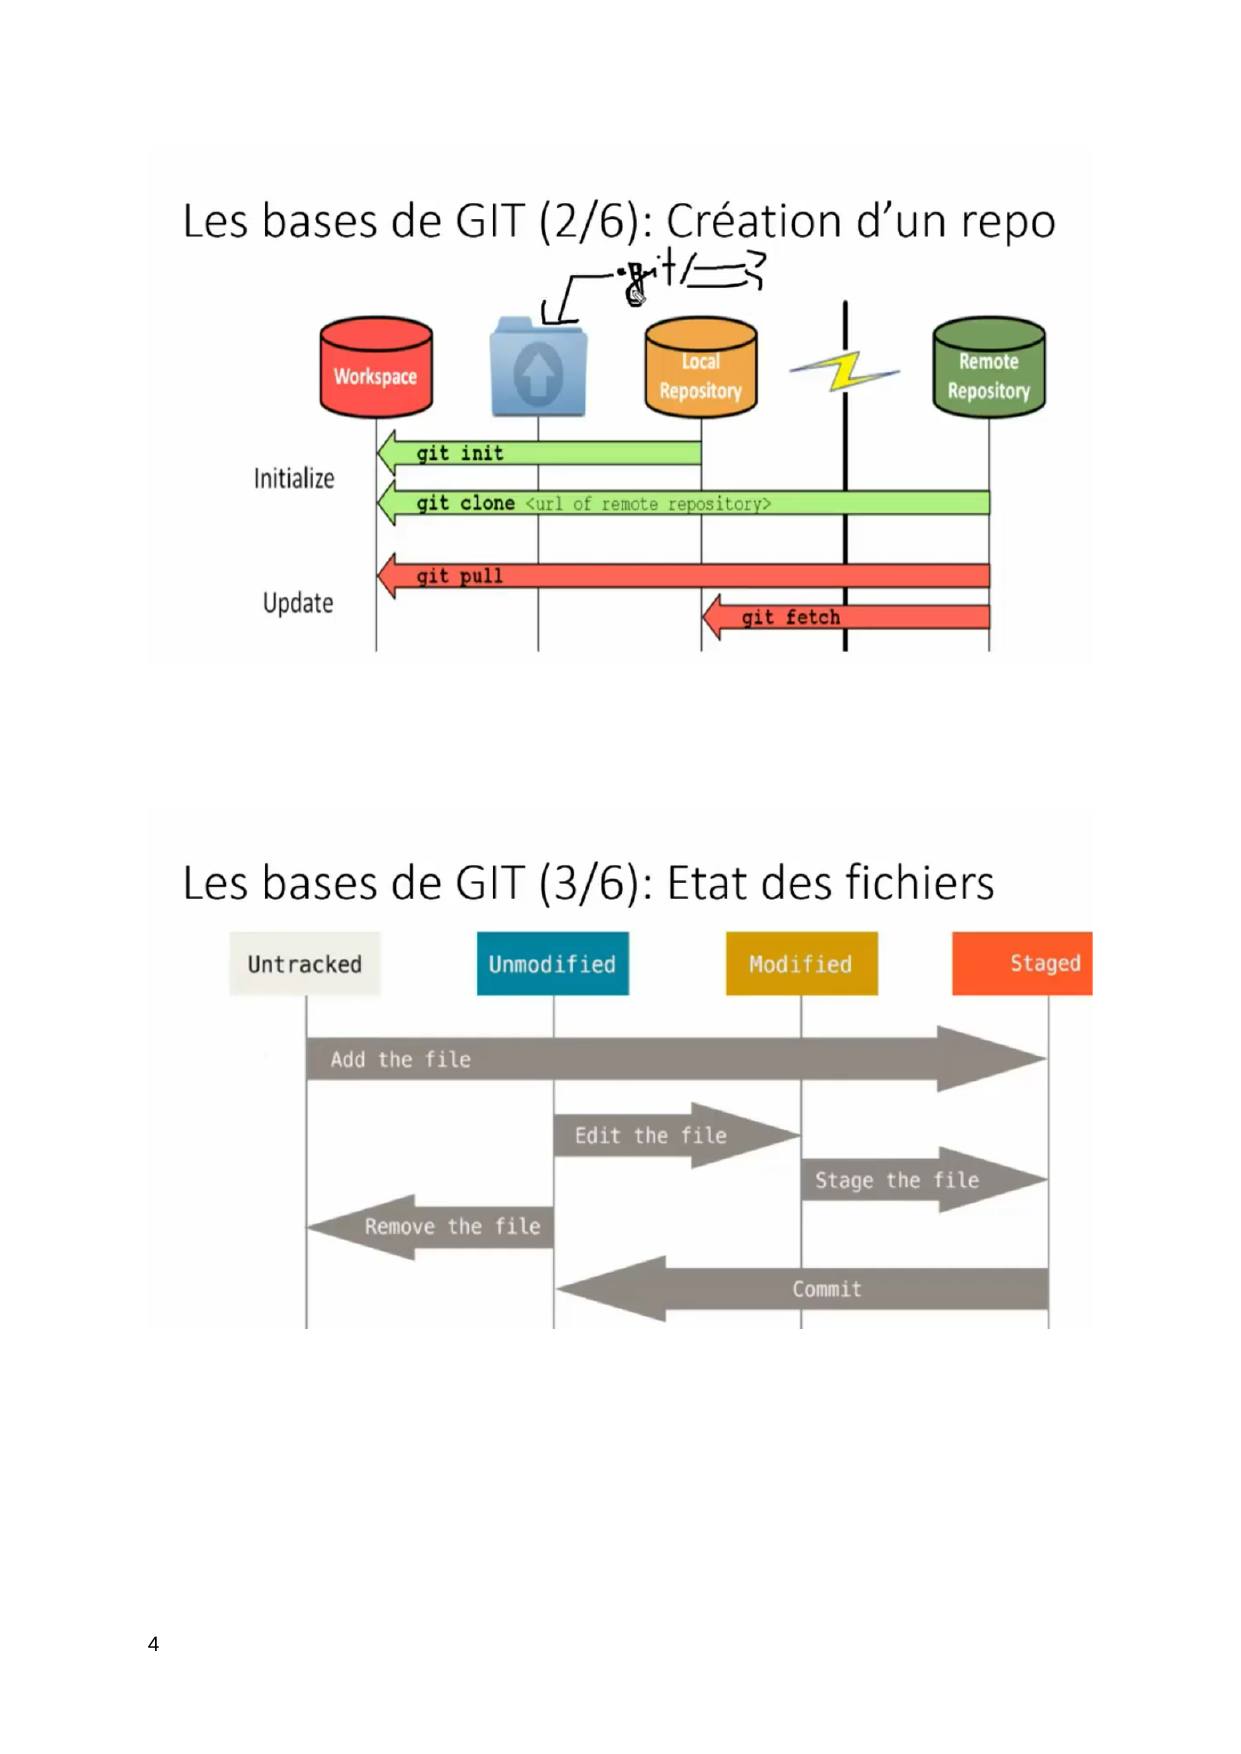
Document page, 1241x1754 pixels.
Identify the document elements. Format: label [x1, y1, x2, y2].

picture [147, 147, 1093, 666]
picture [147, 809, 1093, 1329]
